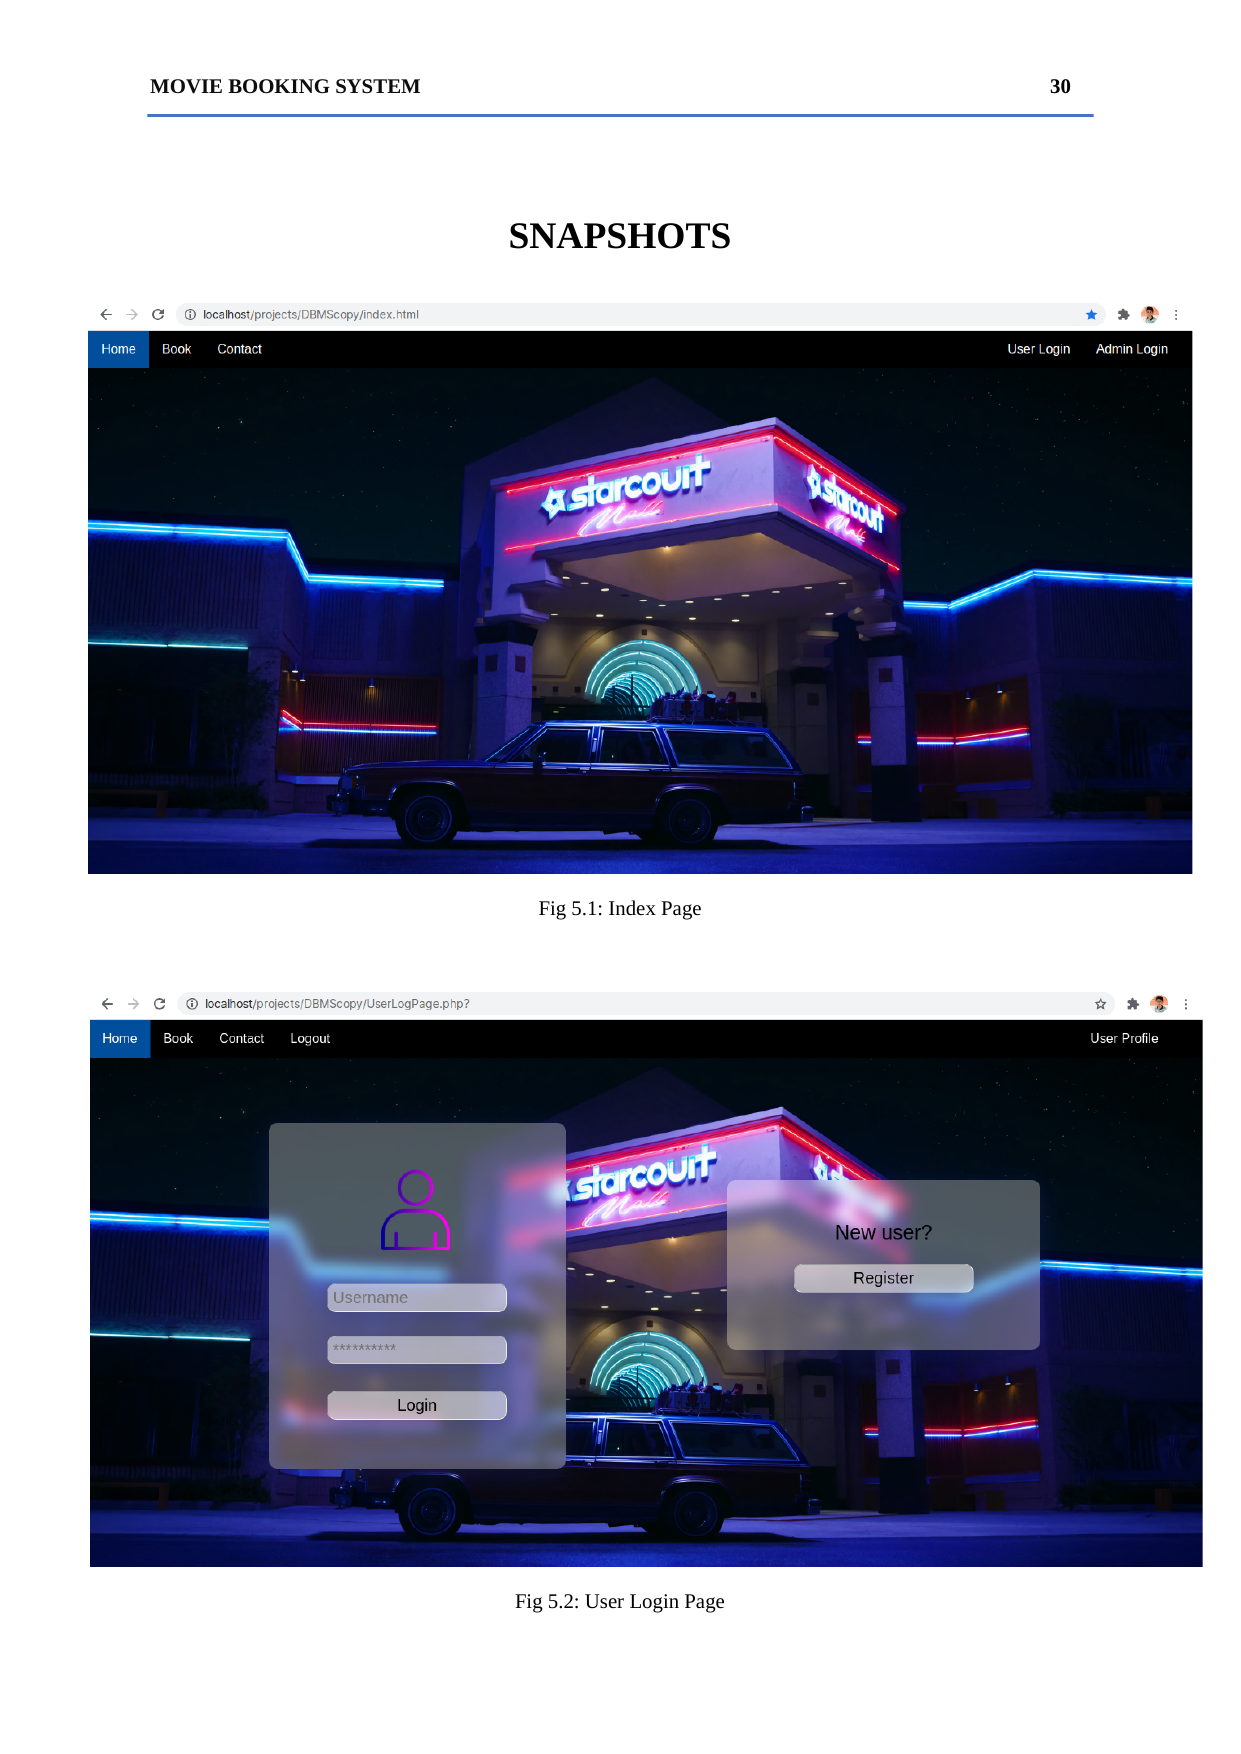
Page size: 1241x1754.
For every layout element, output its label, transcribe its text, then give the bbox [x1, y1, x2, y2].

text SNAPSHOTS [150, 213, 1089, 257]
picture [88, 301, 1193, 874]
text Fig 5.2: User Login Page [150, 1567, 1089, 1613]
text Fig 5.1: Index Page [150, 874, 1089, 920]
picture [90, 991, 1203, 1567]
